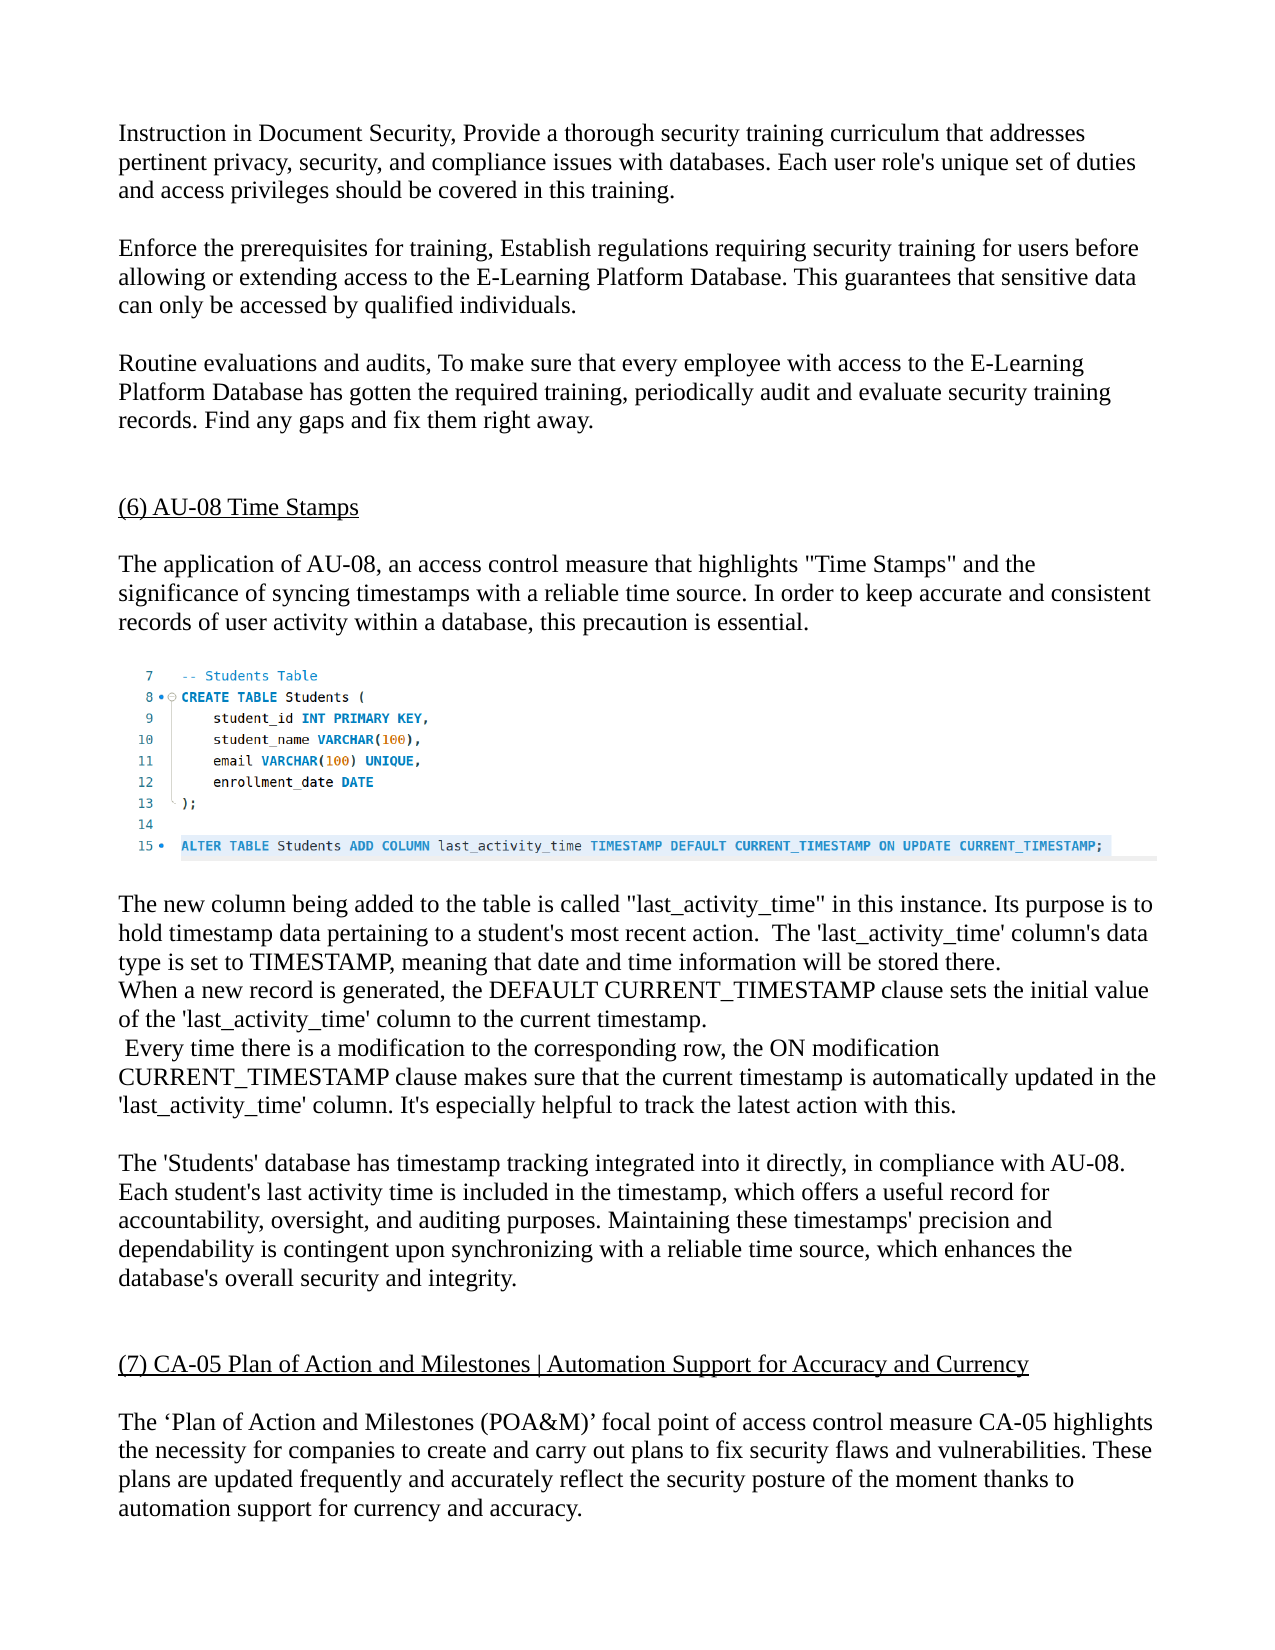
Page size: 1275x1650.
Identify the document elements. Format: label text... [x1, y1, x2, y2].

text The application of AU-08, an access control measure that highlights "Time Stamps" and the significance of syncing timestamps with a reliable time source. In order to keep accurate and consistent records of user activity within a database, this precaution is essential. [118, 549, 1157, 636]
text The 'Students' database has timestamp tracking integrated into it directly, in compliance with AU-08. Each student's last activity time is included in the timestamp, which offers a useful record for accountability, oversight, and auditing purposes. Maintaining these timestamps' precision and dependability is contingent upon synchronizing with a reliable time source, which enhances the database's overall security and integrity. [118, 1148, 1157, 1292]
text Enforce the prerequisites for training, Establish regulations requiring security training for users before allowing or extending access to the E-Learning Platform Database. This guarantees that sensitive data can only be accessed by qualified individuals. [118, 233, 1157, 319]
text (7) CA-05 Plan of Action and Milestones | Automation Support for Accuracy and Currency [118, 1349, 1157, 1378]
picture [118, 664, 1157, 861]
text The ‘Plan of Action and Milestones (POA&M)’ focal point of access control measure CA-05 highlights the necessity for companies to create and carry out plans to fix security flaws and vulnerabilities. These plans are updated frequently and accurately reflect the security posture of the moment thanks to automation support for currency and accuracy. [118, 1407, 1157, 1522]
text (6) AU-08 Time Stamps [118, 492, 1157, 521]
text When a new record is generated, the DEFAULT CURRENT_TIMESTAMP clause sets the initial value of the 'last_activity_time' column to the current timestamp. [118, 975, 1157, 1033]
text Every time there is a modification to the corresponding row, the ON modification CURRENT_TIMESTAMP clause makes sure that the current timestamp is automatically updated in the 'last_activity_time' column. It's especially helpful to track the latest action with this. [118, 1033, 1157, 1119]
text Instruction in Document Security, Provide a thorough security training curriculum that addresses pertinent privacy, security, and compliance issues with databases. Each user role's unique set of duties and access privileges should be covered in this training. [118, 118, 1157, 204]
text The new column being added to the table is called "last_activity_time" in this instance. Its purpose is to hold timestamp data pertaining to a student's most recent action. The 'last_activity_time' column's data type is set to TIMESTAMP, meaning that date and time information will be stored there. [118, 889, 1157, 975]
text Routine evaluations and audits, To make sure that every employee with access to the E-Learning Platform Database has gotten the required training, periodically audit and evaluate security training records. Find any gaps and fix them right away. [118, 348, 1157, 434]
